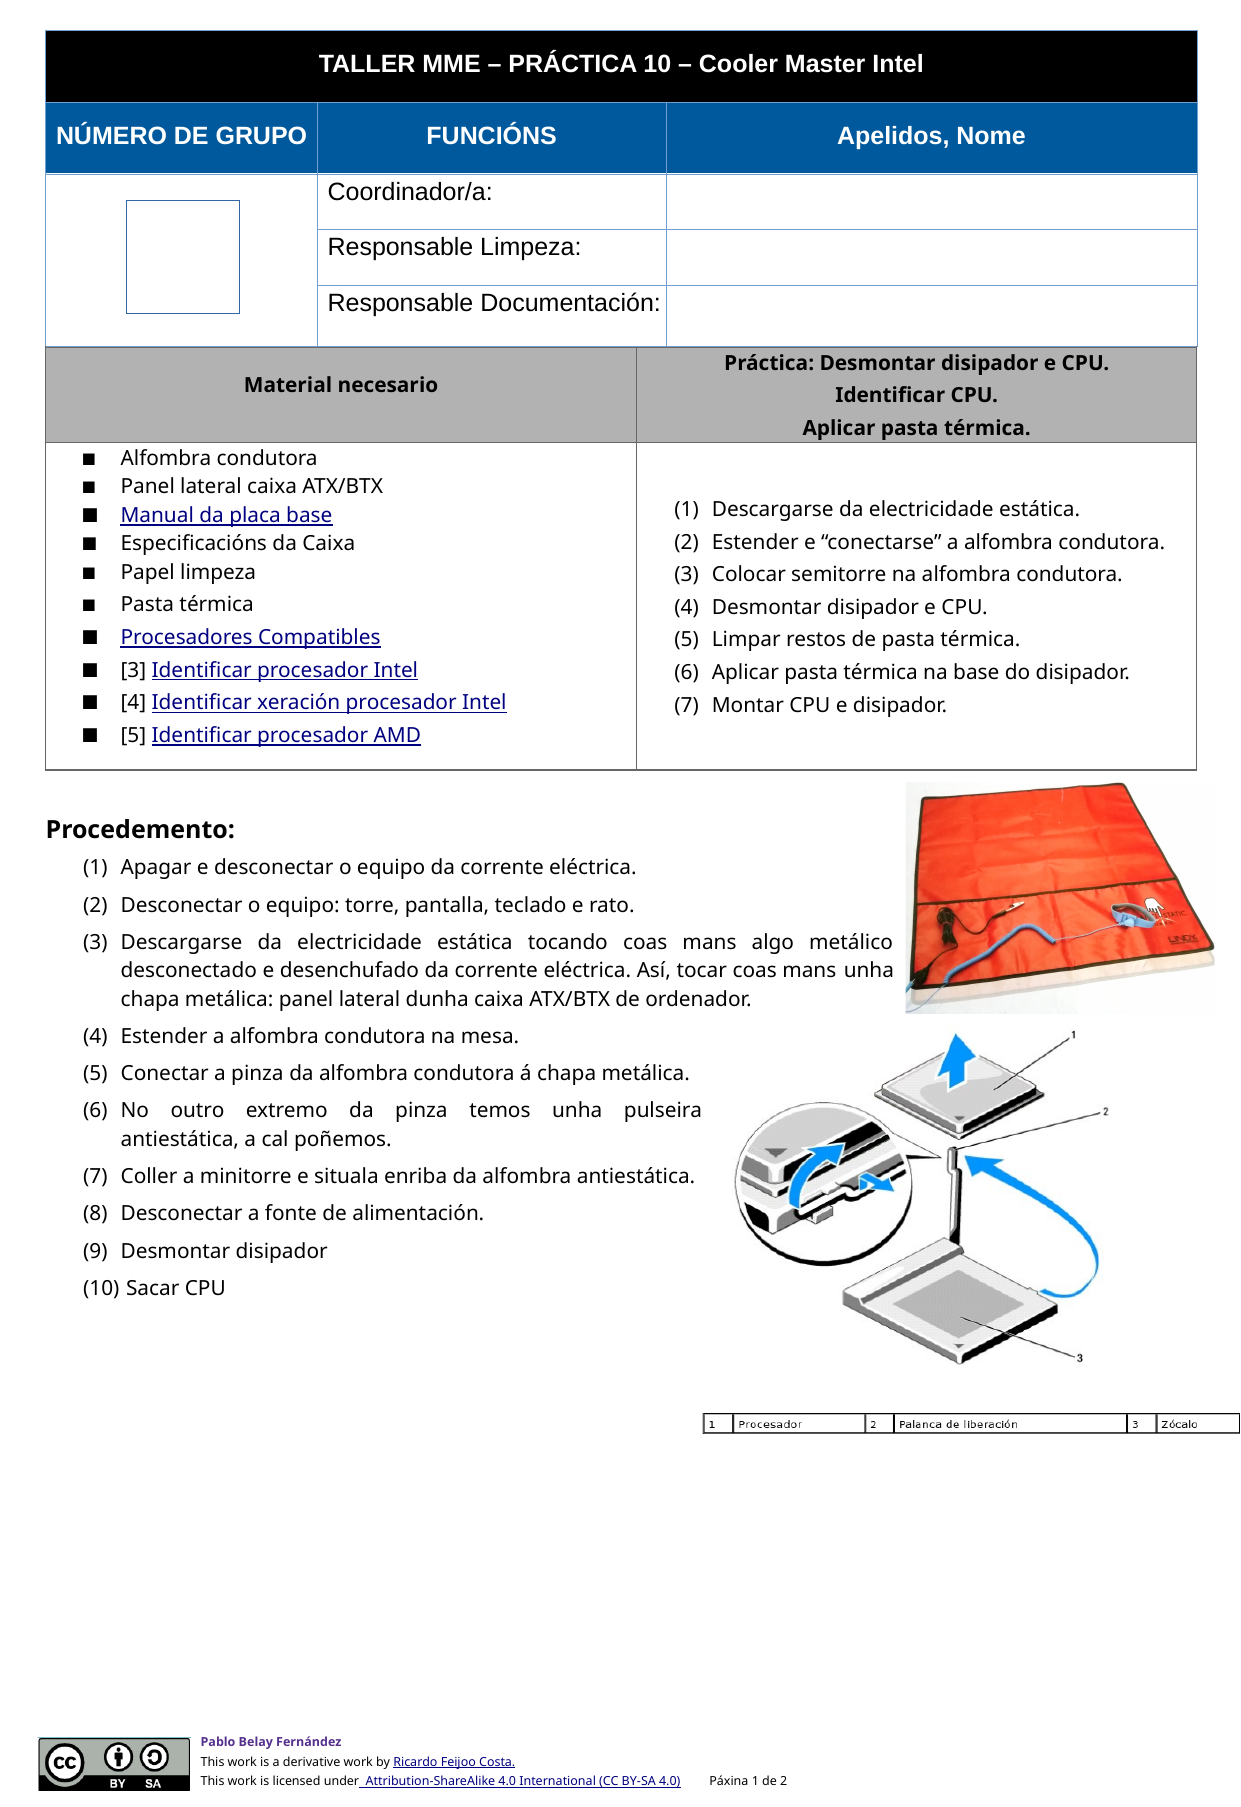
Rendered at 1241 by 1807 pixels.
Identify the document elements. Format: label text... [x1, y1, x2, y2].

table_header Material necesario [46, 348, 636, 442]
table_cell NÚMERO DE GRUPO [46, 103, 317, 173]
list Sacar CPU [83, 1273, 702, 1302]
table_cell [667, 286, 1197, 346]
table_cell Alfombra condutora Panel lateral caixa ATX/BTX Manual da placa base Especificacións da Caixa Papel limpeza Pasta térmica Procesadores Compatibles [3] Identificar procesador Intel [4] Identificar xeración procesador Intel [5] Identificar procesador AMD [46, 443, 636, 769]
list Desconectar a fonte de alimentación. [83, 1198, 702, 1227]
list Apagar e desconectar o equipo da corrente eléctrica. [83, 852, 905, 881]
list Estender a alfombra condutora na mesa. [83, 1021, 1197, 1049]
table_header TALLER MME – PRÁCTICA 10 – Cooler Master Intel [46, 31, 1197, 102]
table_cell Coordinador/a: [318, 175, 666, 229]
list Descargarse da electricidade estática tocando coas mans algo metálico desconectado e desenchufado da corrente eléctrica. Así, tocar coas mans unha chapa metálica: panel lateral dunha caixa ATX/BTX de ordenador. [83, 927, 905, 1012]
list Conectar a pinza da alfombra condutora á chapa metálica. [83, 1058, 702, 1087]
picture [702, 1026, 1240, 1434]
table_cell [667, 175, 1197, 229]
list No outro extremo da pinza temos unha pulseira antiestática, a cal poñemos. [83, 1096, 702, 1152]
table_cell Apelidos, Nome [667, 103, 1197, 173]
list Desmontar disipador [83, 1236, 702, 1264]
list Coller a minitorre e situala enriba da alfombra antiestática. [83, 1161, 702, 1190]
table_cell Responsable Documentación: [318, 286, 666, 346]
picture [37, 1736, 191, 1793]
table_cell [667, 230, 1197, 284]
table_cell FUNCIÓNS [318, 103, 666, 173]
text Procedemento: [45, 812, 905, 846]
table_cell Descargarse da electricidade estática. Estender e “conectarse” a alfombra condutora. Colocar semitorre na alfombra condutora. Desmontar disipador e CPU. Limpar restos de pasta térmica. Aplicar pasta térmica na base do disipador. Montar CPU e disipador. [637, 443, 1196, 769]
table_cell [46, 175, 317, 346]
list Desconectar o equipo: torre, pantalla, teclado e rato. [83, 890, 905, 918]
picture [905, 782, 1215, 1014]
table_cell Responsable Limpeza: [318, 230, 666, 284]
table_header Práctica: Desmontar disipador e CPU. Identificar CPU. Aplicar pasta térmica. [637, 348, 1196, 442]
